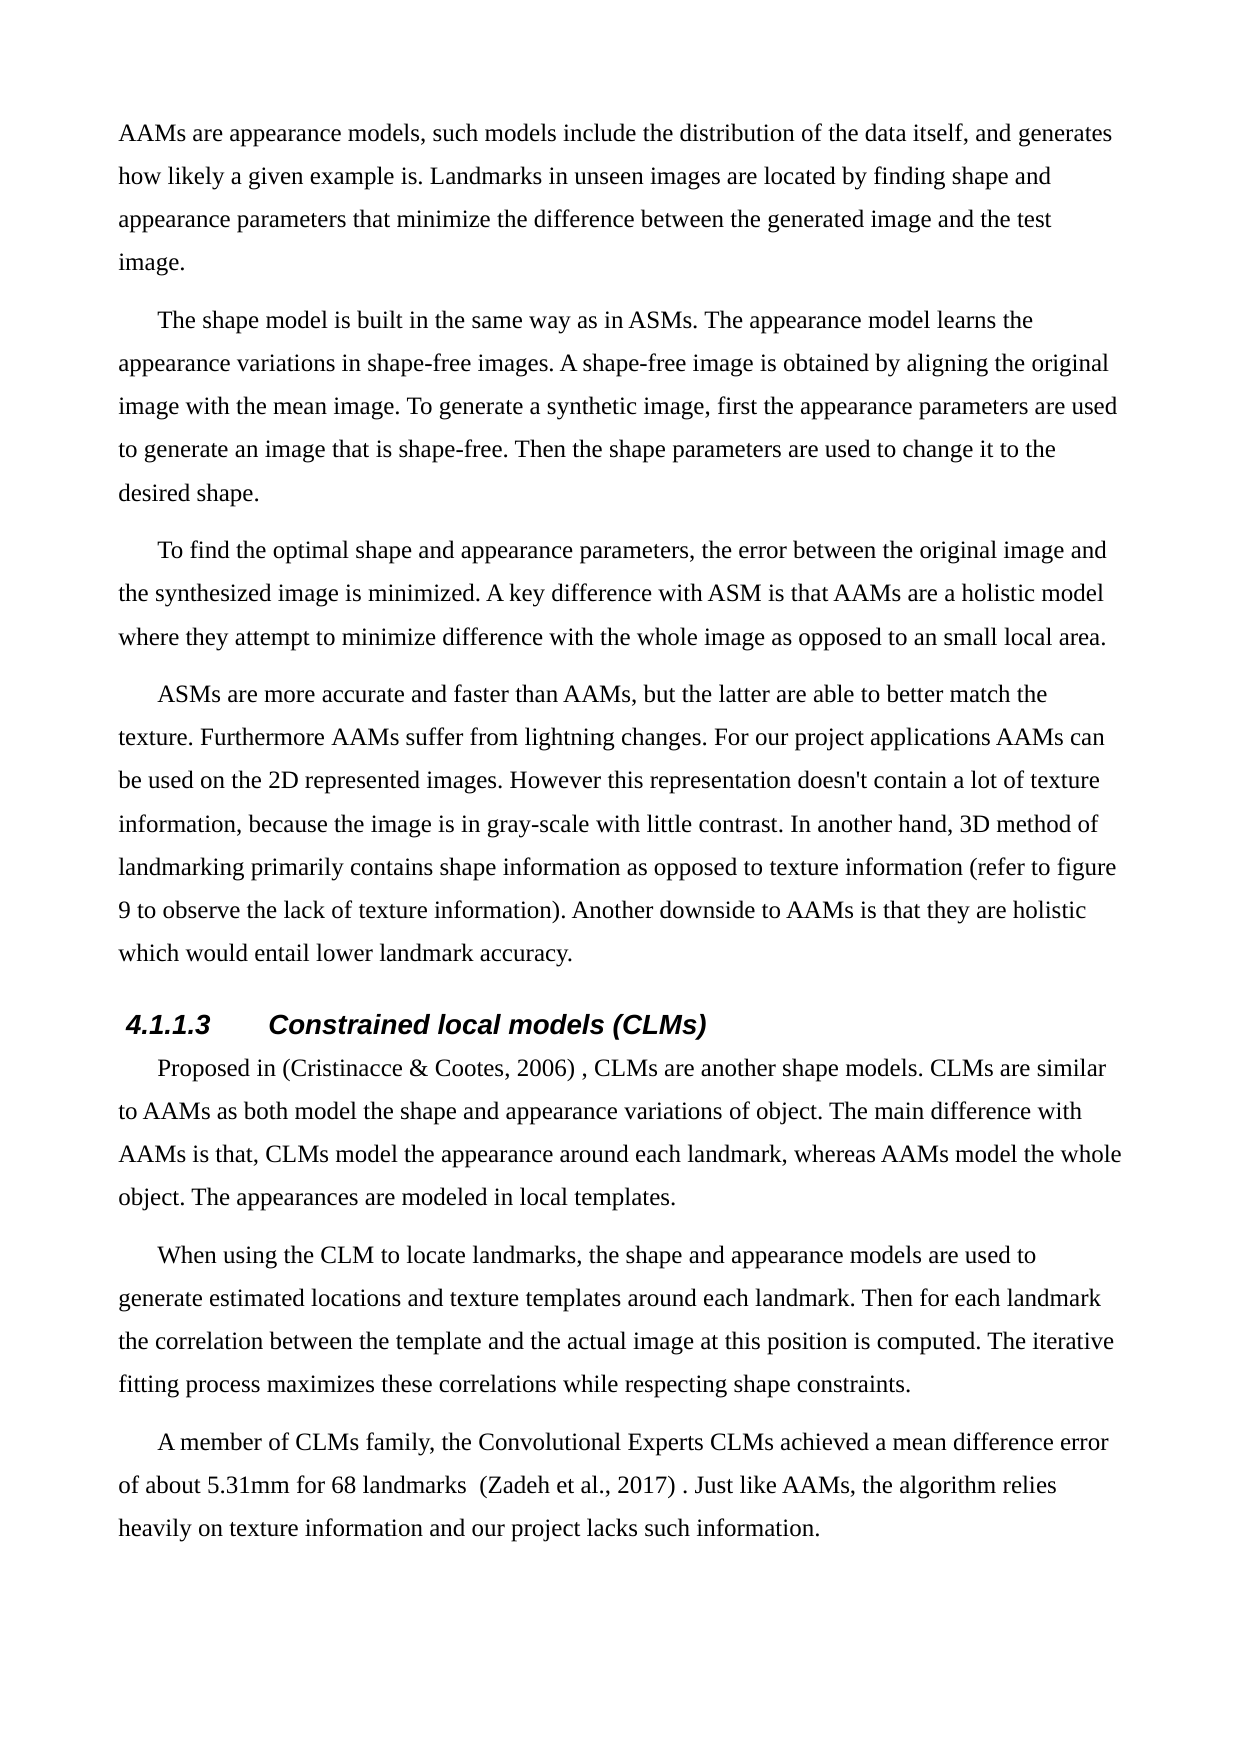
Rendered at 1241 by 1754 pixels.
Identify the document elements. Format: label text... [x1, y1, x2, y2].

subtitle Constrained local models (CLMs) [118, 1008, 1122, 1040]
text A member of CLMs family, the Convolutional Experts CLMs achieved a mean difference error of about 5.31mm for 68 landmarks (Zadeh et al., 2017) . Just like AAMs, the algorithm relies heavily on texture information and our project lacks such information. [118, 1427, 1122, 1542]
text When using the CLM to locate landmarks, the shape and appearance models are used to generate estimated locations and texture templates around each landmark. Then for each landmark the correlation between the template and the actual image at this position is computed. The iterative fitting process maximizes these correlations while respecting shape constraints. [118, 1240, 1122, 1398]
text ASMs are more accurate and faster than AAMs, but the latter are able to better match the texture. Furthermore AAMs suffer from lightning changes. For our project applications AAMs can be used on the 2D represented images. However this representation doesn't contain a lot of texture information, because the image is in gray-scale with little contrast. In another hand, 3D method of landmarking primarily contains shape information as opposed to texture information (refer to figure 9 to observe the lack of texture information). Another downside to AAMs is that they are holistic which would entail lower landmark accuracy. [118, 679, 1122, 967]
text AAMs are appearance models, such models include the distribution of the data itself, and generates how likely a given example is. Landmarks in unseen images are located by finding shape and appearance parameters that minimize the difference between the generated image and the test image. [118, 118, 1122, 276]
text To find the optimal shape and appearance parameters, the error between the original image and the synthesized image is minimized. A key difference with ASM is that AAMs are a holistic model where they attempt to minimize difference with the whole image as opposed to an small local area. [118, 535, 1122, 650]
text The shape model is built in the same way as in ASMs. The appearance model learns the appearance variations in shape-free images. A shape-free image is obtained by aligning the original image with the mean image. To generate a synthetic image, first the appearance parameters are used to generate an image that is shape-free. Then the shape parameters are used to change it to the desired shape. [118, 305, 1122, 506]
text Proposed in (Cristinacce & Cootes, 2006) , CLMs are another shape models. CLMs are similar to AAMs as both model the shape and appearance variations of object. The main difference with AAMs is that, CLMs model the appearance around each landmark, whereas AAMs model the whole object. The appearances are modeled in local templates. [118, 1053, 1122, 1211]
